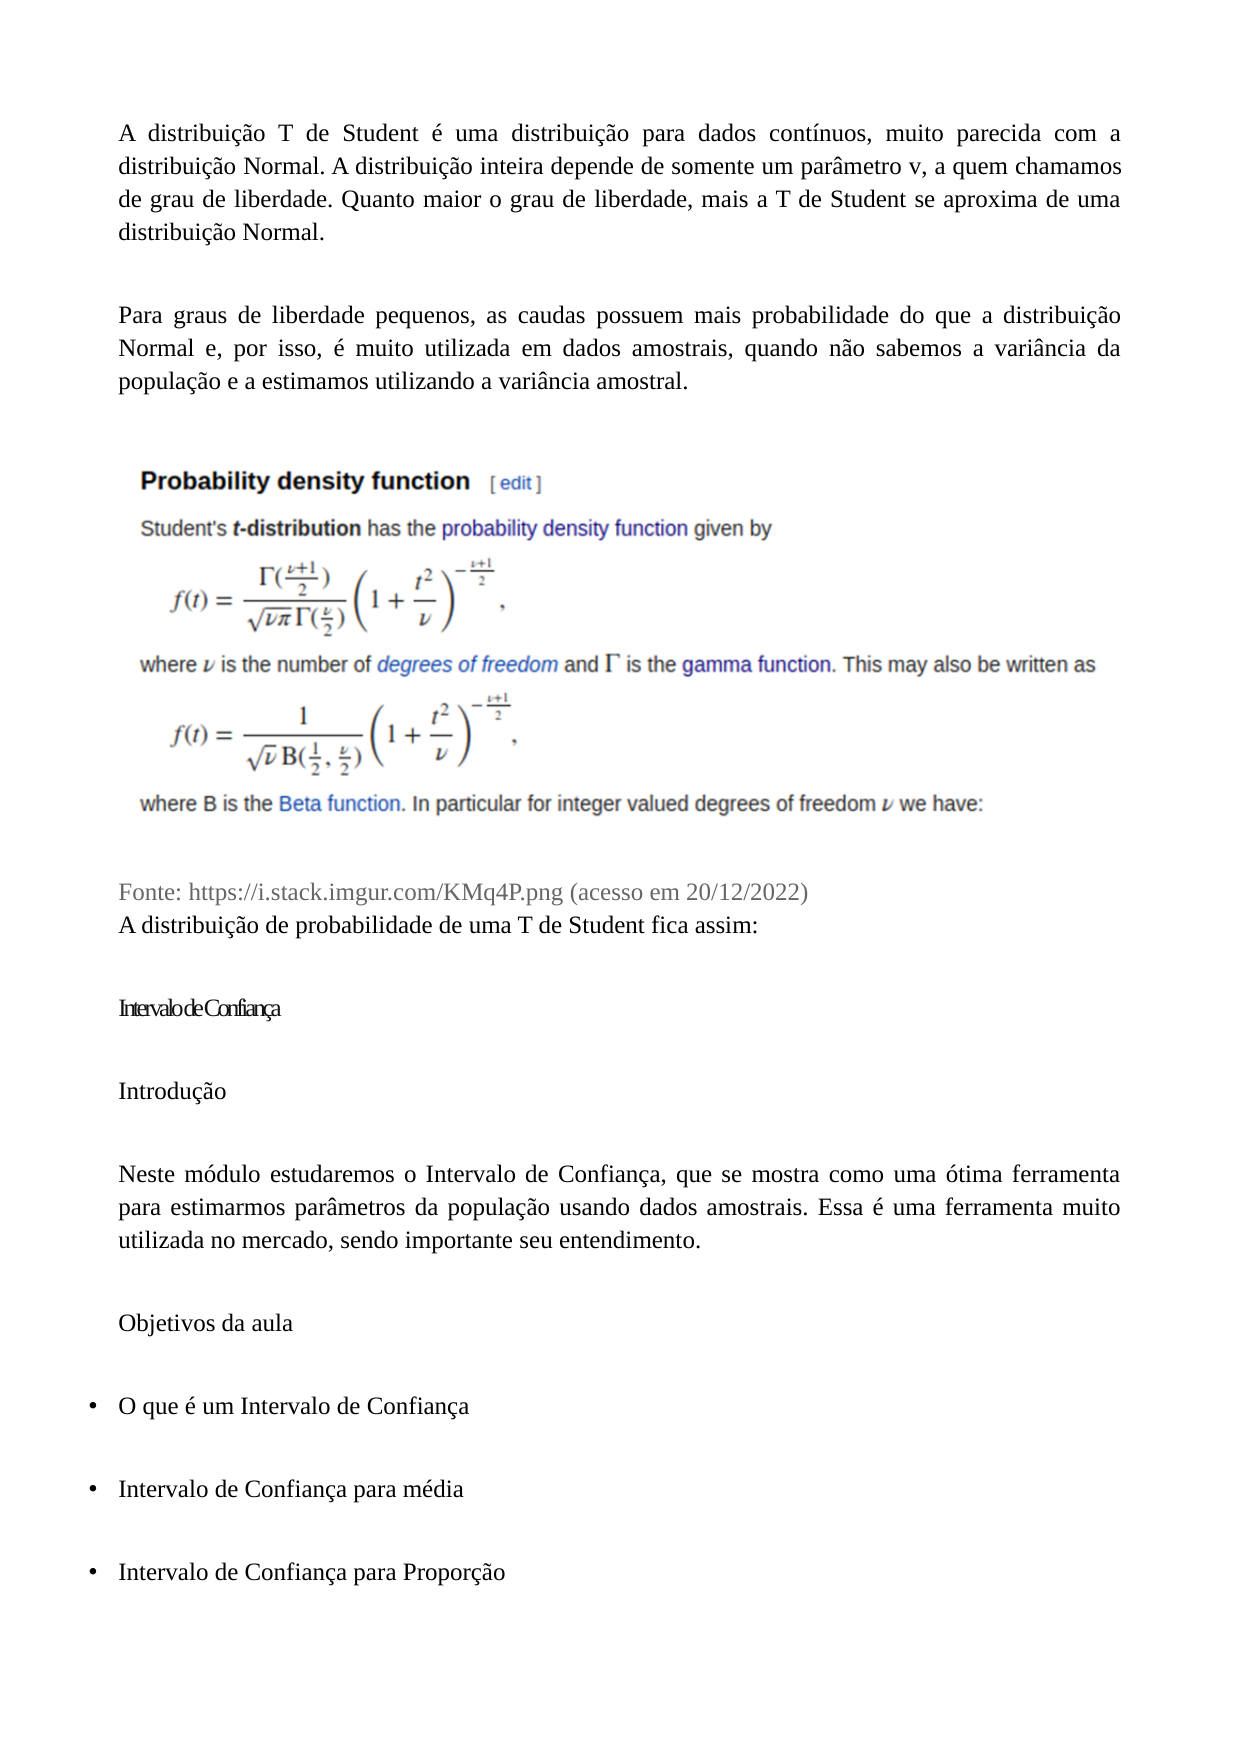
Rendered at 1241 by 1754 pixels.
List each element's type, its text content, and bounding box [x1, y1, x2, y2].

list Intervalo de Confiança para média [118, 1474, 1122, 1503]
list O que é um Intervalo de Confiança [118, 1391, 1122, 1420]
text Introdução [118, 1076, 1122, 1105]
subtitle Intervalo de Confiança [118, 993, 1122, 1022]
text Fonte: https://i.stack.imgur.com/KMq4P.png (acesso em 20/12/2022) [118, 877, 1122, 906]
text A distribuição T de Student é uma distribuição para dados contínuos, muito parecida com a distribuição Normal. A distribuição inteira depende de somente um parâmetro v, a quem chamamos de grau de liberdade. Quanto maior o grau de liberdade, mais a T de Student se aproxima de uma distribuição Normal. [118, 118, 1122, 246]
text Para graus de liberdade pequenos, as caudas possuem mais probabilidade do que a distribuição Normal e, por isso, é muito utilizada em dados amostrais, quando não sabemos a variância da população e a estimamos utilizando a variância amostral. [118, 300, 1122, 395]
text Objetivos da aula [118, 1308, 1122, 1337]
text A distribuição de probabilidade de uma T de Student fica assim: [118, 910, 1122, 939]
text Neste módulo estudaremos o Intervalo de Confiança, que se mostra como uma ótima ferramenta para estimarmos parâmetros da população usando dados amostrais. Essa é uma ferramenta muito utilizada no mercado, sendo importante seu entendimento. [118, 1159, 1122, 1254]
picture [118, 449, 1123, 826]
list Intervalo de Confiança para Proporção [118, 1557, 1122, 1586]
